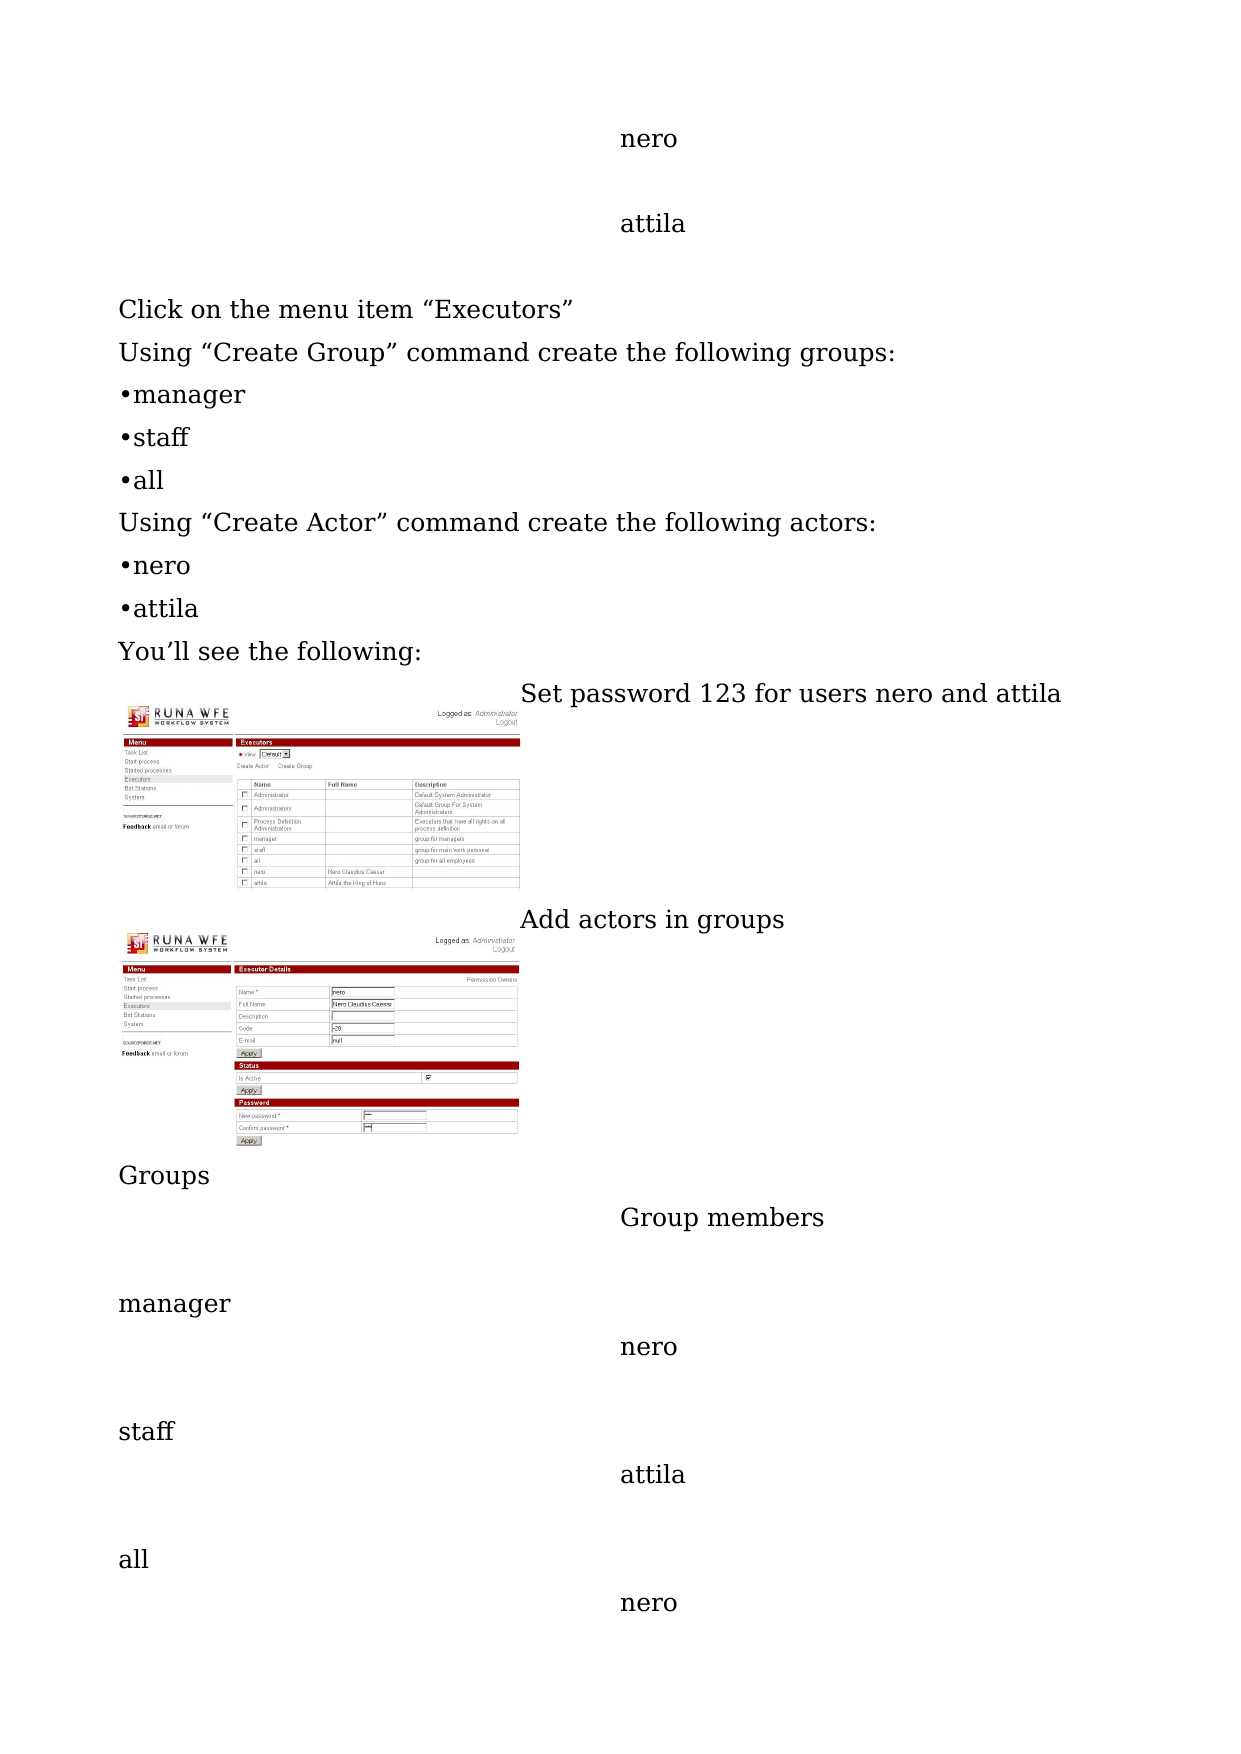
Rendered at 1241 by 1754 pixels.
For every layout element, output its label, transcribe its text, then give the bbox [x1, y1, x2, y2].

table_cell staff [118, 1411, 620, 1539]
table_cell attila [620, 1411, 1122, 1539]
picture [118, 928, 521, 1148]
text Using “Create Actor” command create the following actors: [118, 508, 1122, 538]
text Add actors in groups [118, 905, 1122, 1147]
text Click on the menu item “Executors” [118, 295, 1122, 324]
table_cell nero [620, 1539, 1122, 1624]
table_header Groups [118, 1155, 620, 1283]
list attila [118, 594, 1122, 623]
text You’ll see the following: [118, 637, 1122, 666]
table_cell nero attila [620, 118, 1122, 289]
table_cell all [118, 1539, 620, 1624]
text Using “Create Group” command create the following groups: [118, 338, 1122, 367]
list staff [118, 423, 1122, 452]
picture [118, 702, 521, 892]
list all [118, 466, 1122, 495]
table_cell manager [118, 1283, 620, 1411]
text Set password 123 for users nero and attila [118, 679, 1122, 892]
table_header Group members [620, 1155, 1122, 1283]
table_cell [118, 118, 620, 289]
list nero [118, 551, 1122, 580]
table_cell nero [620, 1283, 1122, 1411]
list manager [118, 380, 1122, 409]
